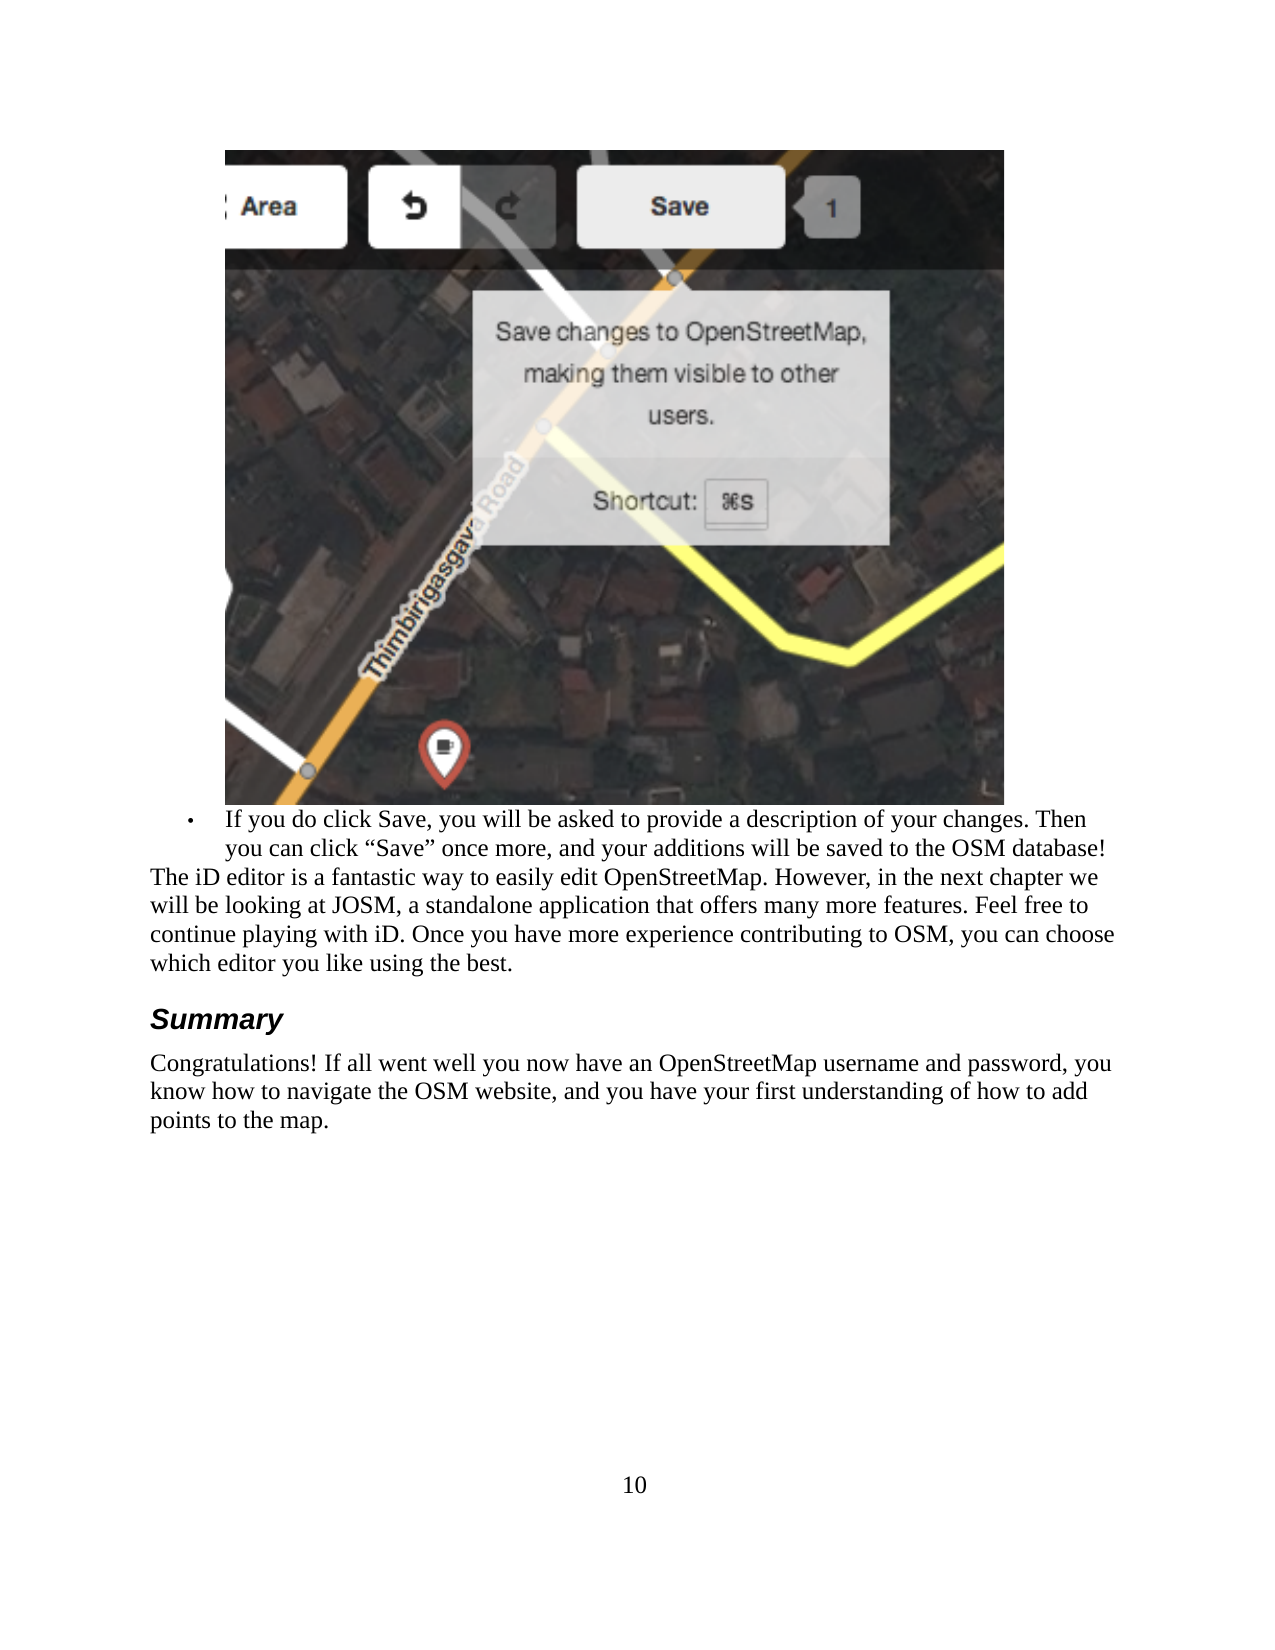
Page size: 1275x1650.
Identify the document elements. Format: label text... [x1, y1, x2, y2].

subtitle Summary [150, 1002, 1125, 1035]
list If you do click Save, you will be asked to provide a description of your changes. Then you can click “Save” once more, and your additions will be saved to the OSM database! [187, 804, 1125, 862]
picture [225, 150, 1005, 805]
text The iD editor is a fantastic way to easily edit OpenStreetMap. However, in the next chapter we will be looking at JOSM, a standalone application that offers many more features. Feel free to continue playing with iD. Once you have more experience contributing to OSM, you can choose which editor you like using the best. [150, 862, 1125, 977]
text Congratulations! If all went well you now have an OpenStreetMap username and password, you know how to navigate the OSM website, and you have your first understanding of how to add points to the map. [150, 1048, 1125, 1134]
